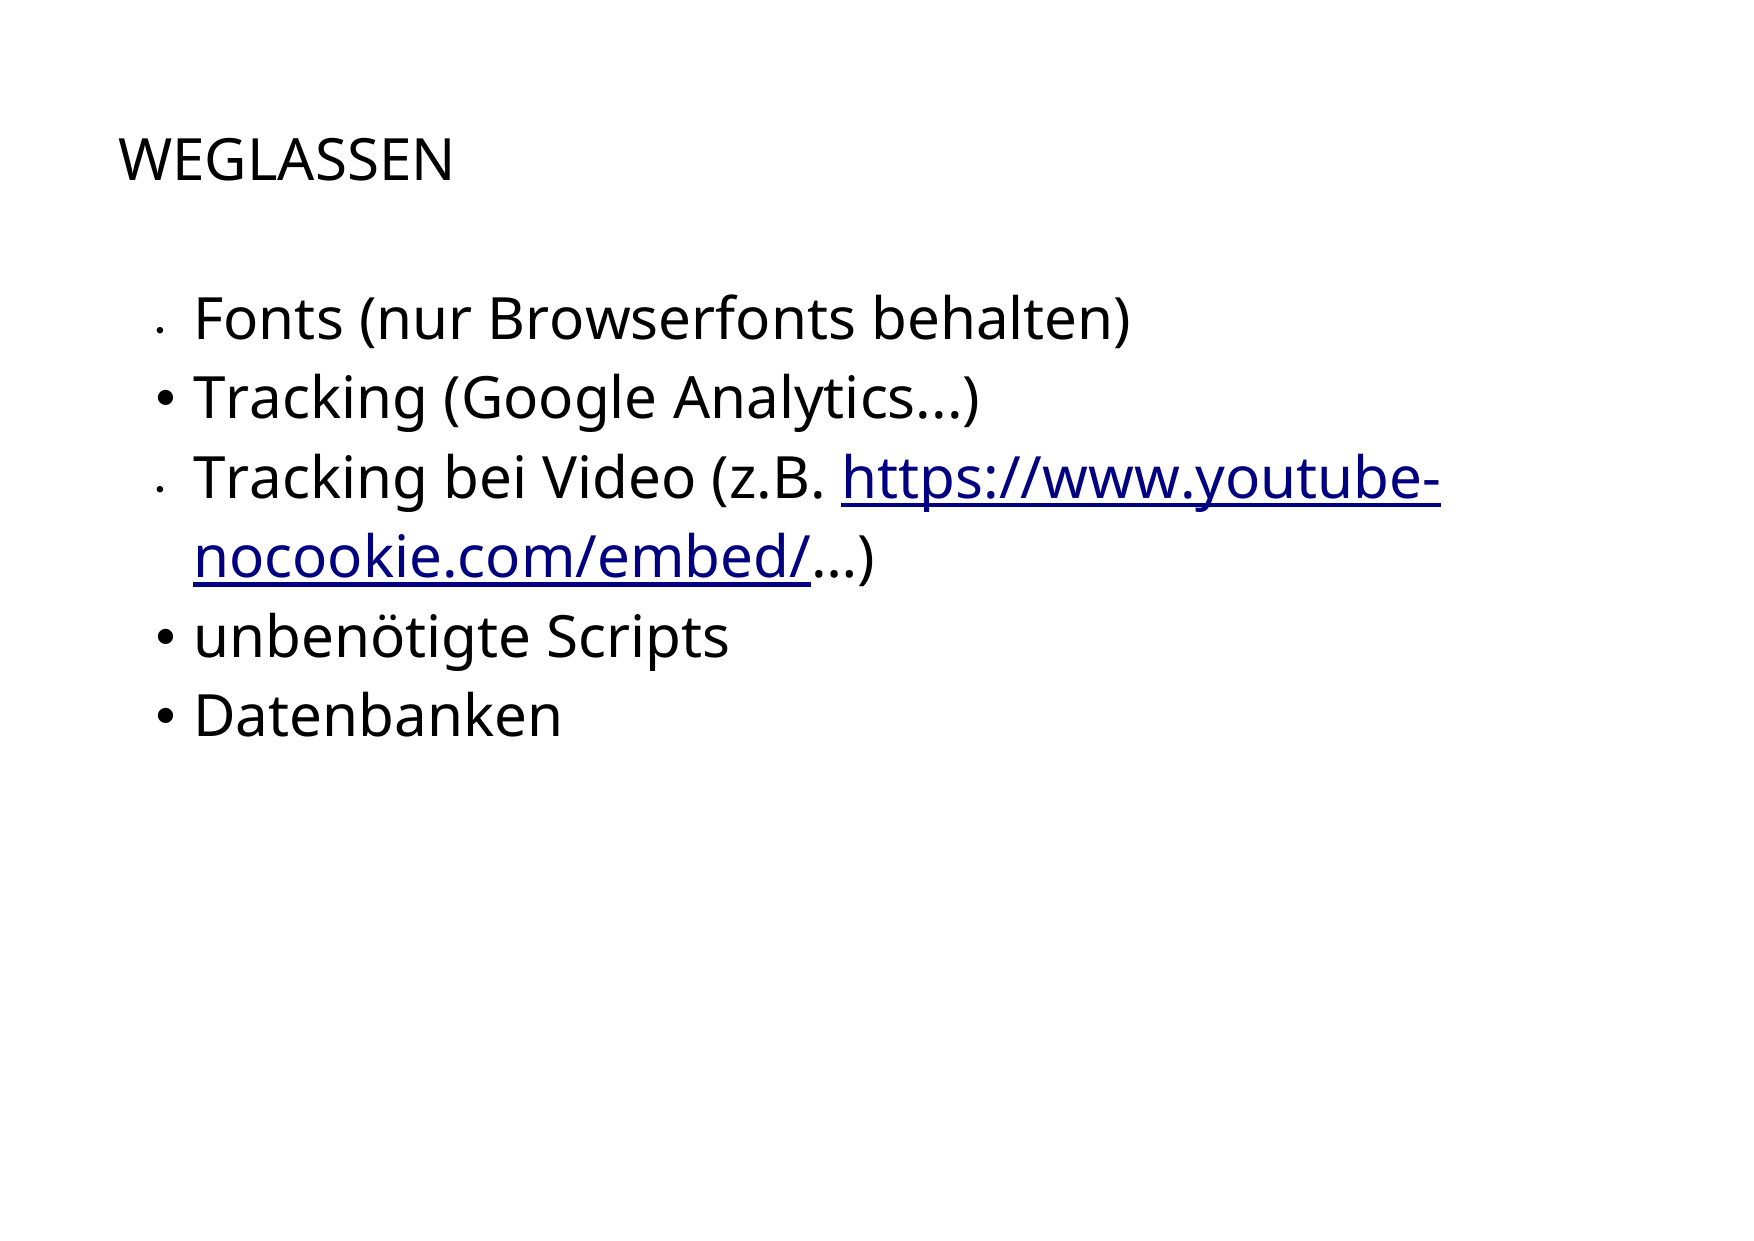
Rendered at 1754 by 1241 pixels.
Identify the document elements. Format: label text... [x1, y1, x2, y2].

list unbenötigte Scripts [156, 595, 1636, 674]
list Tracking (Google Analytics...) [156, 357, 1636, 436]
list Tracking bei Video (z.B. https://www.youtube-nocookie.com/embed/…) [156, 436, 1636, 595]
list Fonts (nur Browserfonts behalten) [156, 277, 1636, 357]
list Datenbanken [156, 674, 1636, 754]
text WEGLASSEN [118, 118, 1636, 198]
